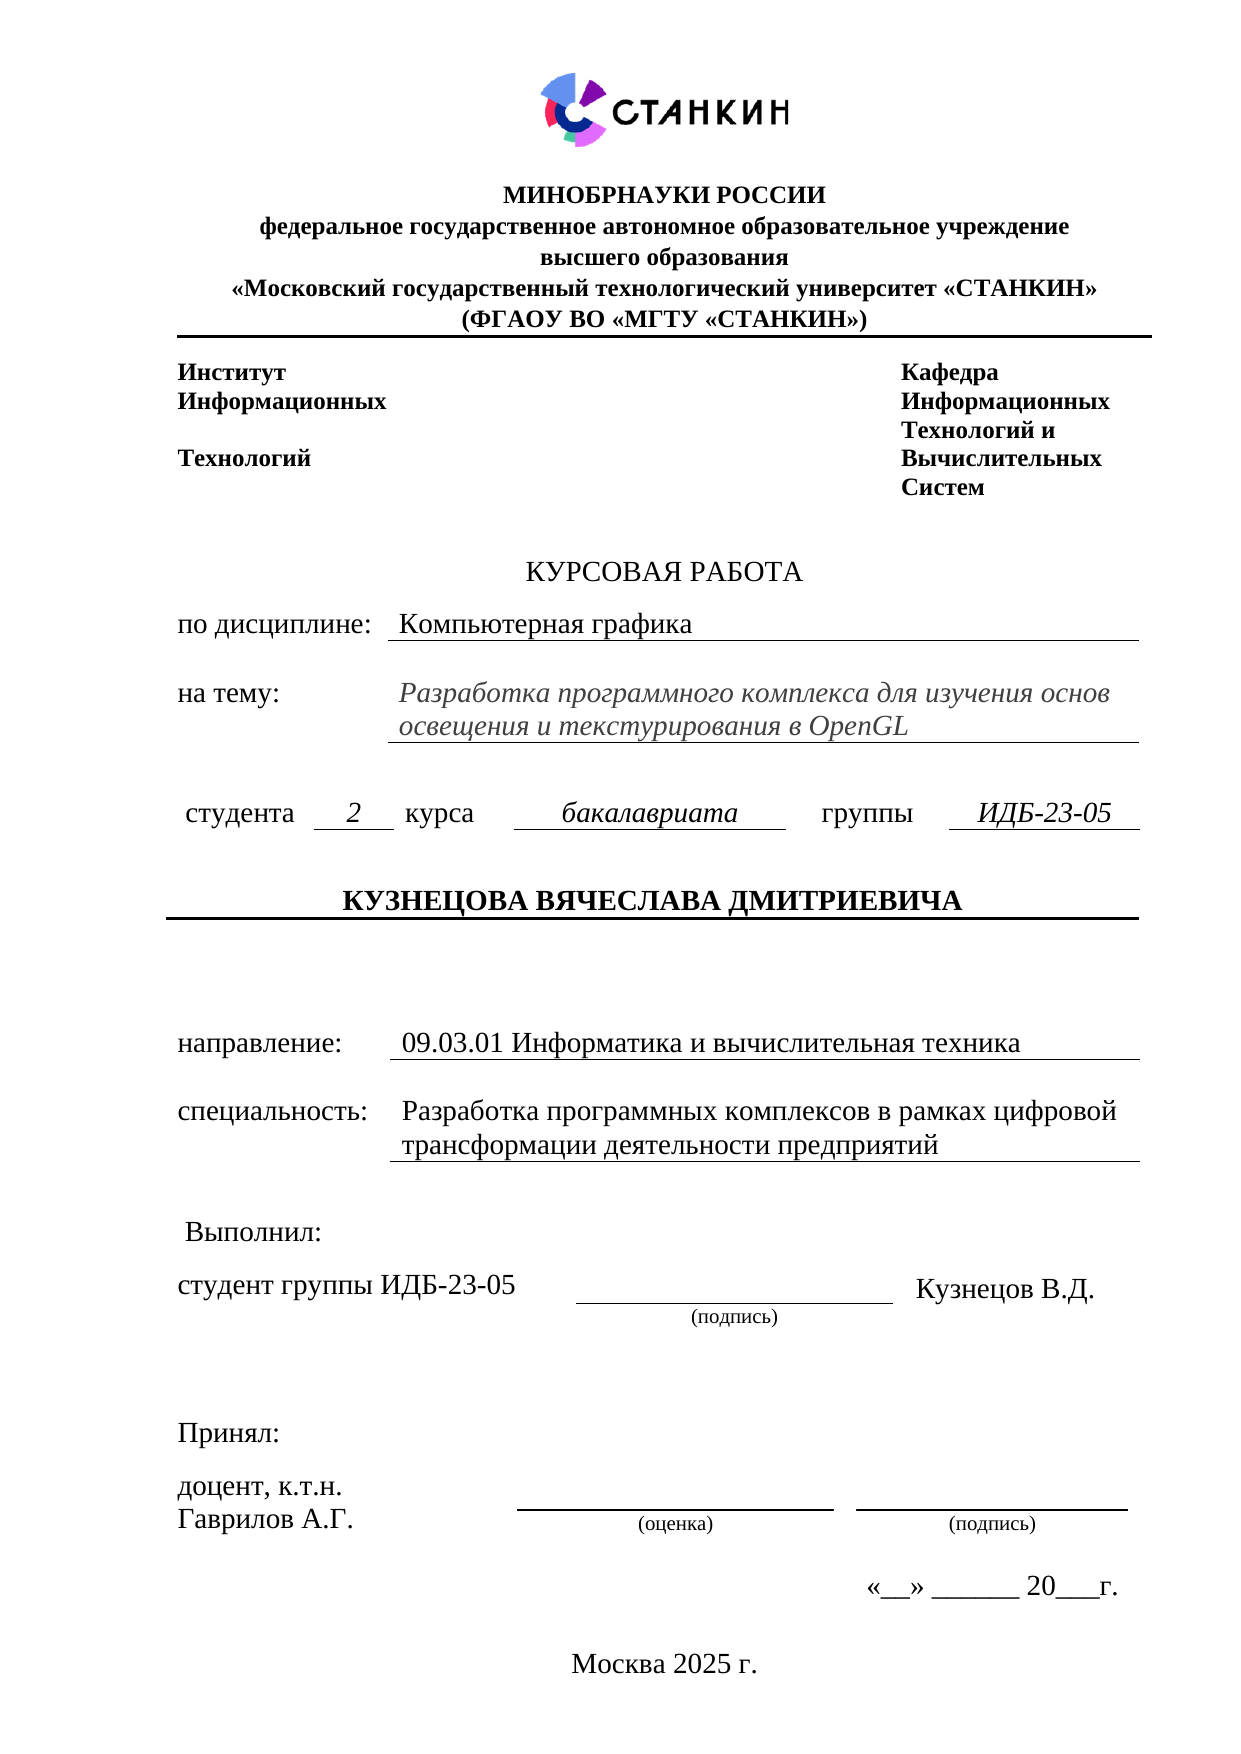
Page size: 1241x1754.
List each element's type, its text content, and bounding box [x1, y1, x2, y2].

table_header студента [166, 796, 313, 829]
table_header студент группы ИДБ-23-05 [166, 1267, 564, 1328]
table_header по дисциплине: [166, 607, 387, 640]
table_cell [388, 641, 1139, 675]
table_cell Разработка программных комплексов в рамках цифровой трансформации деятельности предприятий [390, 1094, 1140, 1161]
table_cell [166, 1535, 506, 1568]
table_cell [904, 1329, 1139, 1362]
text КУРСОВАЯ РАБОТА [177, 554, 1152, 587]
table_header 09.03.01 Информатика и вычислительная техника [390, 1025, 1140, 1059]
table_header ИДБ-23-05 [949, 796, 1140, 829]
table_header бакалавриата [514, 796, 786, 829]
table_cell [166, 1329, 564, 1362]
table_header направление: [166, 1025, 390, 1059]
table_cell [390, 1060, 1140, 1093]
table_header [398, 357, 889, 501]
table_cell [166, 1059, 390, 1093]
table_cell [506, 1535, 845, 1568]
table_cell «__» ______ 20___г. [845, 1568, 1139, 1602]
table_header Кузнецов В.Д. [904, 1267, 1139, 1328]
table_header Компьютерная графика [388, 607, 1139, 640]
table_header КУЗНЕЦОВА ВЯЧЕСЛАВА ДМИТРИЕВИЧА [166, 883, 1139, 917]
table_header группы [786, 796, 949, 829]
table_cell [166, 640, 387, 675]
table_cell [845, 1535, 1139, 1568]
table_header (оценка) [506, 1468, 845, 1535]
table_cell [166, 1568, 506, 1602]
table_header Институт Информационных Технологий [166, 357, 398, 501]
picture [540, 73, 789, 147]
table_header (подпись) [565, 1267, 904, 1328]
table_cell на тему: [166, 675, 387, 742]
table_cell [565, 1329, 904, 1362]
text Принял: [177, 1415, 1152, 1448]
table_cell Разработка программного комплекса для изучения основ освещения и текстурирования в OpenGL [388, 675, 1139, 742]
table_header доцент, к.т.н. Гаврилов А.Г. [166, 1468, 506, 1535]
table_header (подпись) [845, 1468, 1139, 1535]
table_header Кафедра Информационных Технологий и Вычислительных Систем [890, 357, 1140, 501]
table_header 2 [314, 796, 394, 829]
table_cell [506, 1568, 845, 1602]
text МИНОБРНАУКИ РОССИИ федеральное государственное автономное образовательное учреждение высшего образования «Московский государственный технологический университет «СТАНКИН» (ФГАОУ ВО «МГТУ «СТАНКИН») [177, 180, 1152, 335]
table_cell специальность: [166, 1094, 390, 1161]
table_header курса [394, 796, 513, 829]
text Выполнил: [177, 1214, 1152, 1248]
